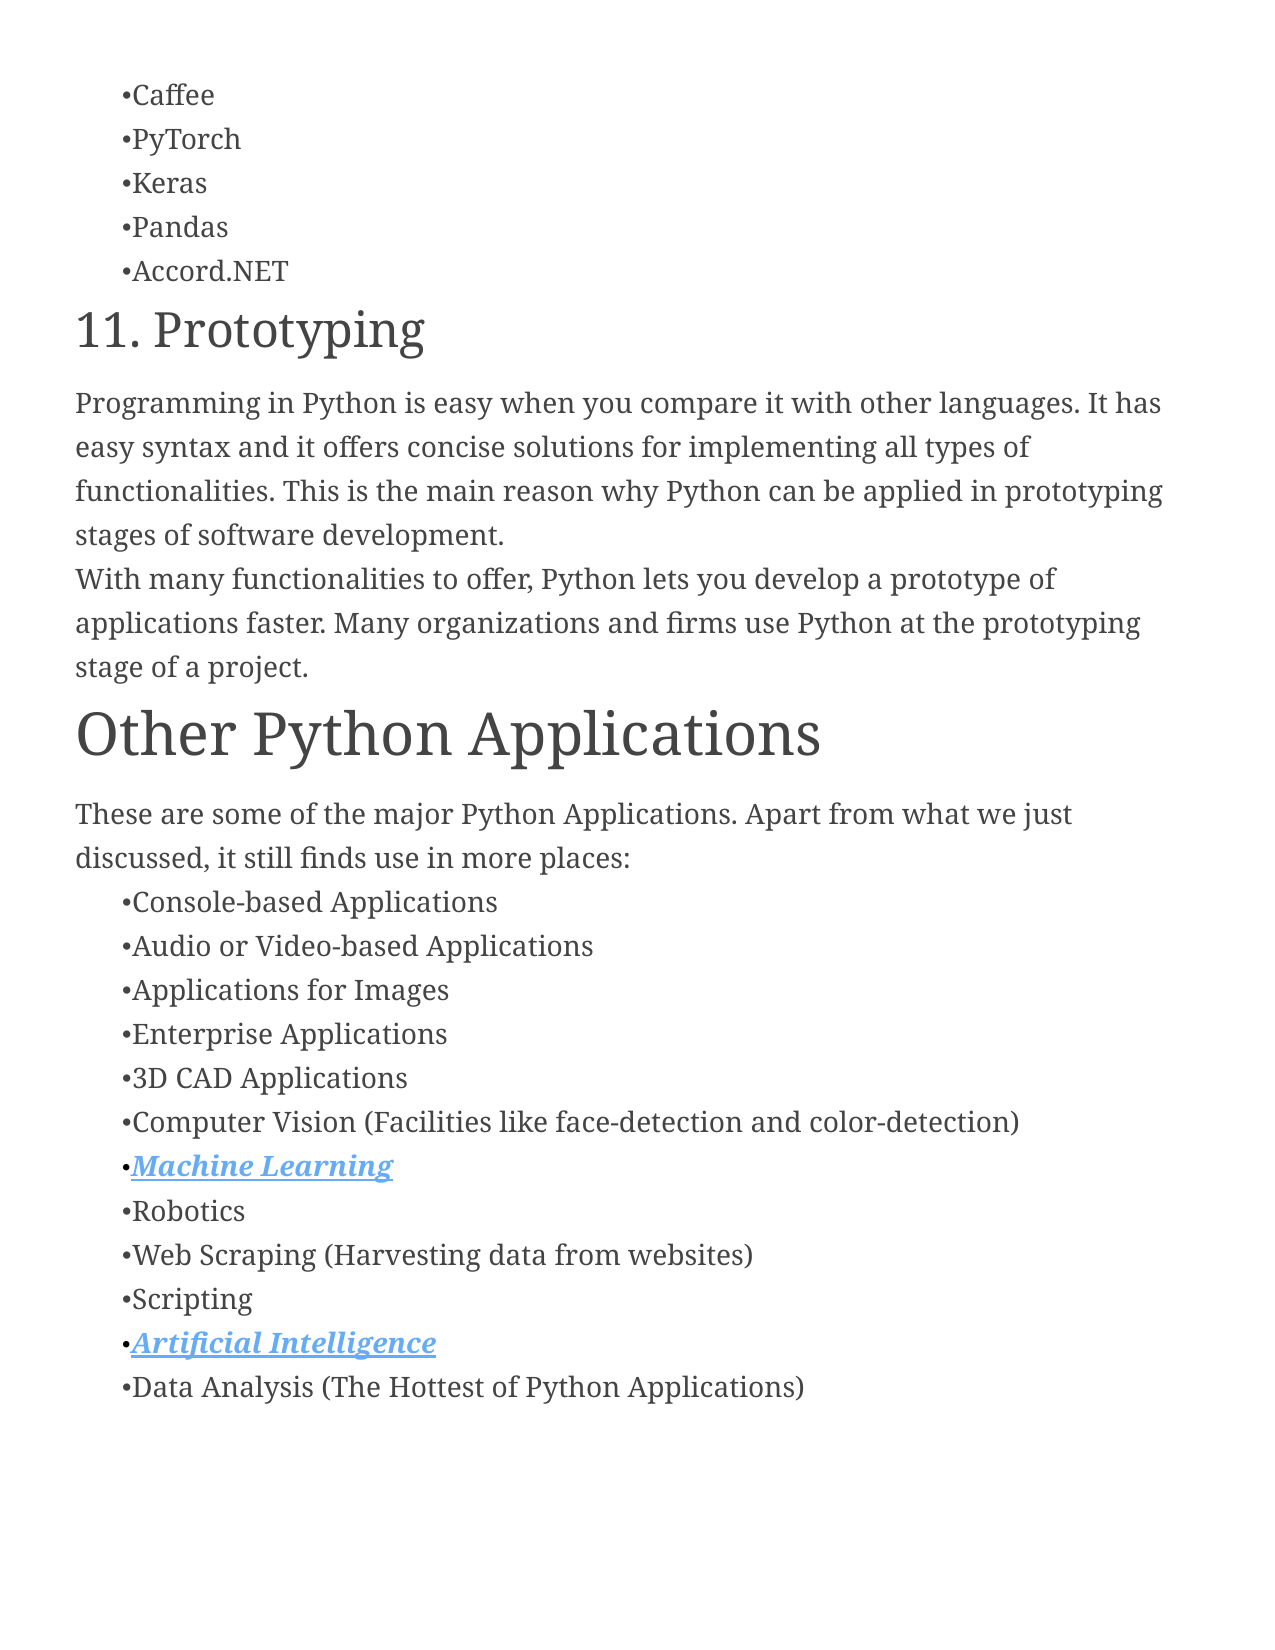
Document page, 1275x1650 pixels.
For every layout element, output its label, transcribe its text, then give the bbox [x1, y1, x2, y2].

list Machine Learning [75, 1147, 1200, 1185]
list 3D CAD Applications [75, 1059, 1200, 1097]
text With many functionalities to offer, Python lets you develop a prototype of applications faster. Many organizations and firms use Python at the prototyping stage of a project. [75, 559, 1200, 686]
list Enterprise Applications [75, 1014, 1200, 1053]
list Scripting [75, 1279, 1200, 1317]
list Console-based Applications [75, 882, 1200, 921]
text These are some of the major Python Applications. Apart from what we just discussed, it still finds use in more places: [75, 794, 1200, 877]
text Programming in Python is easy when you compare it with other languages. It has easy syntax and it offers concise solutions for implementing all types of functionalities. This is the main reason why Python can be applied in prototyping stages of software development. [75, 383, 1200, 554]
list Applications for Images [75, 971, 1200, 1009]
list Data Analysis (The Hottest of Python Applications) [75, 1367, 1200, 1405]
subtitle 11. Prototyping [75, 295, 1200, 361]
list Robotics [75, 1191, 1200, 1229]
subtitle Other Python Applications [75, 692, 1200, 772]
list Web Scraping (Harvesting data from websites) [75, 1235, 1200, 1273]
list Audio or Video-based Applications [75, 926, 1200, 965]
list Accord.NET [75, 251, 1200, 289]
list Artificial Intelligence [75, 1323, 1200, 1361]
list Keras [75, 163, 1200, 201]
list PyTorch [75, 119, 1200, 157]
list Pandas [75, 207, 1200, 246]
list Caffee [75, 75, 1200, 113]
list Computer Vision (Facilities like face-detection and color-detection) [75, 1103, 1200, 1141]
